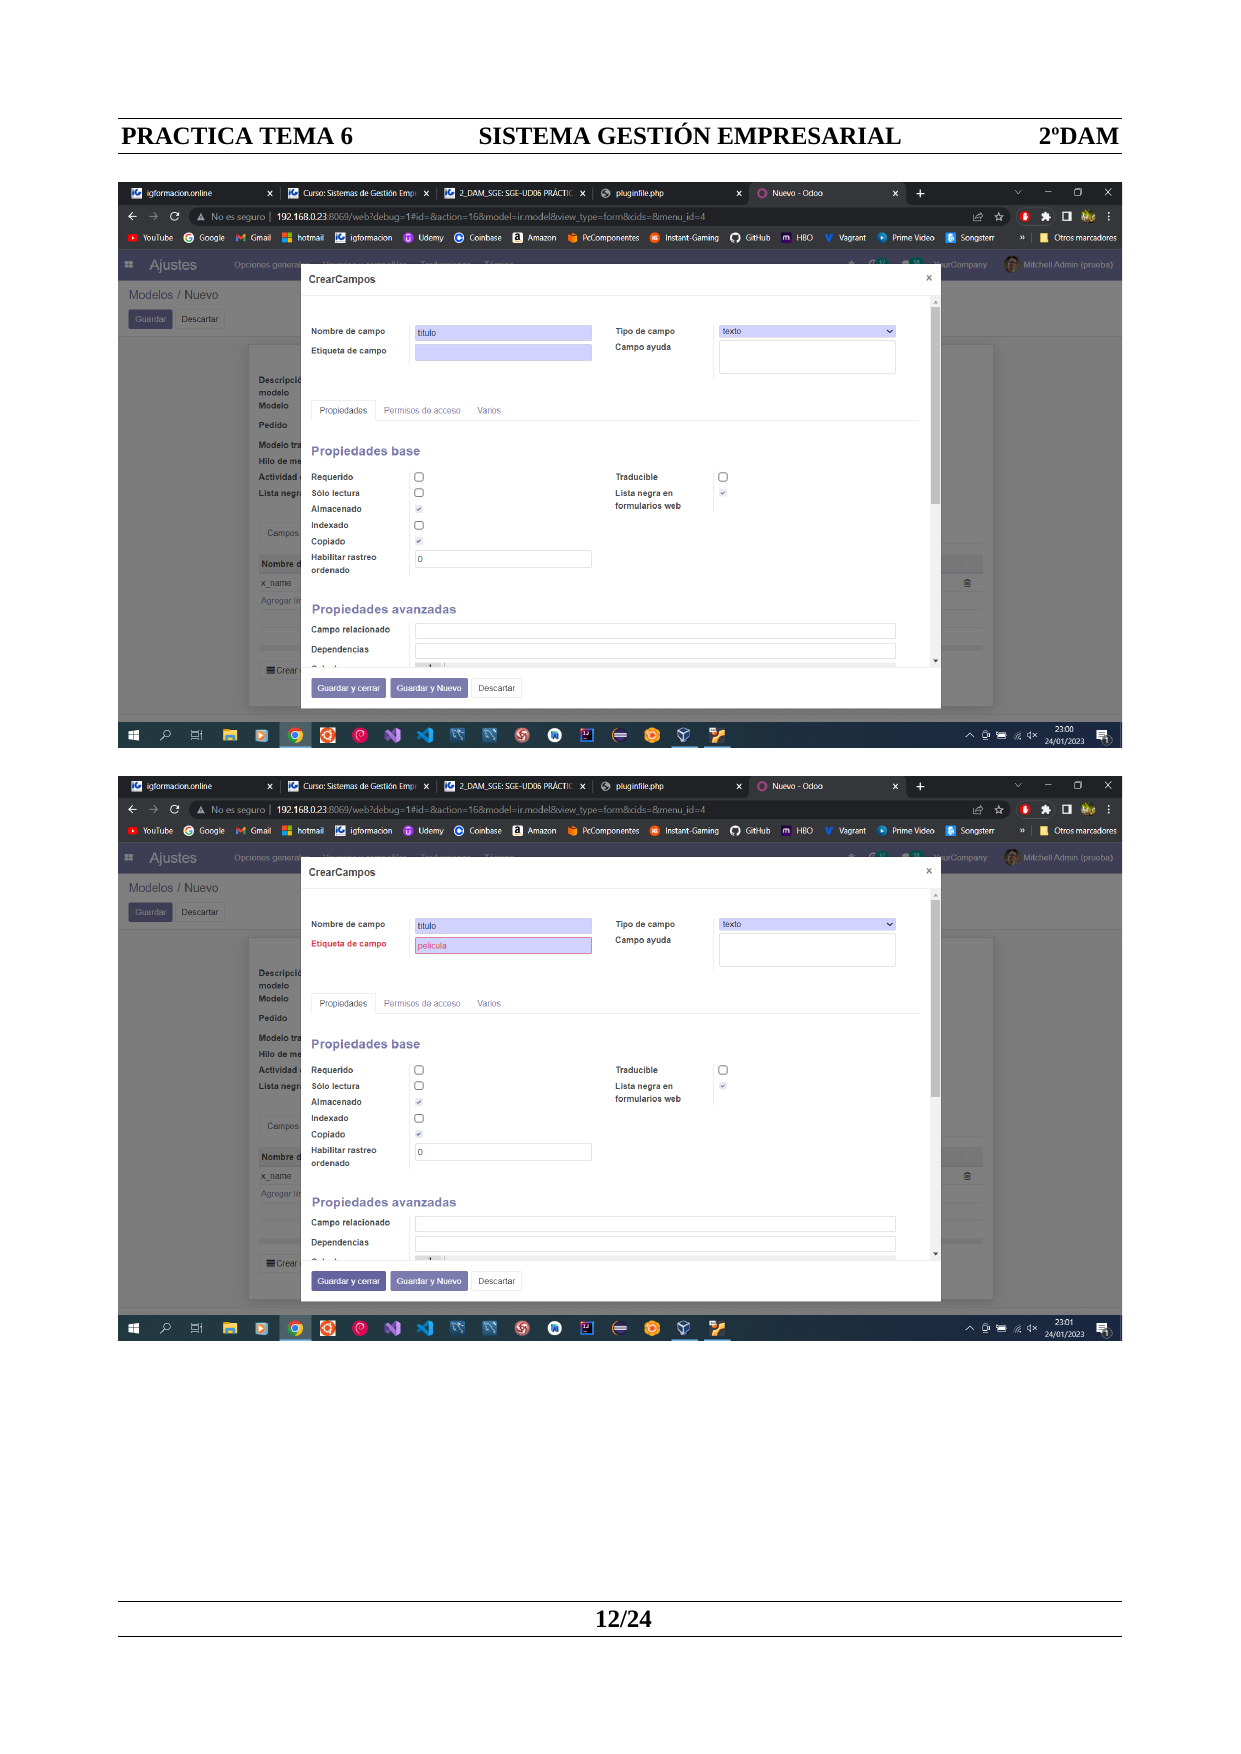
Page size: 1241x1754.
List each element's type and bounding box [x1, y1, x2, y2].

picture [118, 776, 1123, 1341]
picture [118, 182, 1123, 748]
